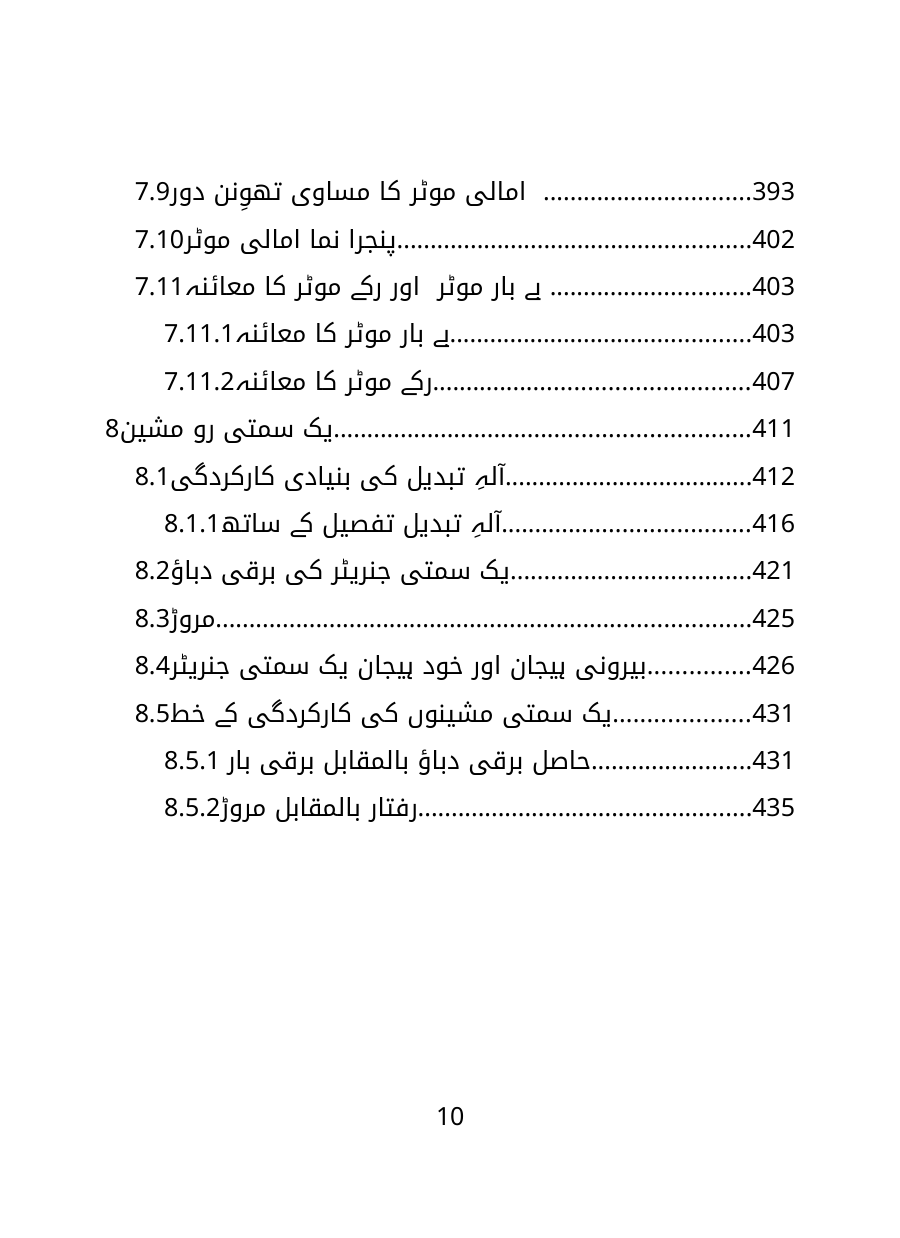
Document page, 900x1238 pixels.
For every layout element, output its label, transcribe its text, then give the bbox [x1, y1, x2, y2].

text 7.10پنجرا نما امالی موٹر 402 [134, 216, 795, 263]
text 8.5.1 حاصل برقی دباؤ بالمقابل برقی بار 431 [164, 737, 795, 785]
text 8.1.1آلہِ تبدیل تفصیل کے ساتھ 416 [164, 500, 795, 548]
text 7.9امالی موٹر کا مساوی تھوِنن دور 393 [134, 168, 795, 216]
text 8.1آلہِ تبدیل کی بنیادی کارکردگی 412 [134, 453, 795, 500]
text 8.4بیرونی ہیجان اور خود ہیجان یک سمتی جنریٹر 426 [134, 642, 795, 690]
text 8.2یک سمتی جنریٹر کی برقی دباؤ 421 [134, 548, 795, 595]
text 7.11.2رکے موٹر کا معائنہ 407 [164, 358, 795, 406]
text 7.11بے بار موٹر اور رکے موٹر کا معائنہ 403 [134, 263, 795, 311]
text 8یک سمتی رو مشین 411 [105, 406, 795, 453]
text 8.5.2رفتار بالمقابل مروڑ 435 [164, 785, 795, 832]
text 8.3مروڑ 425 [134, 595, 795, 642]
text 8.5یک سمتی مشینوں کی کارکردگی کے خط 431 [134, 690, 795, 737]
text 7.11.1بے بار موٹر کا معائنہ 403 [164, 311, 795, 358]
